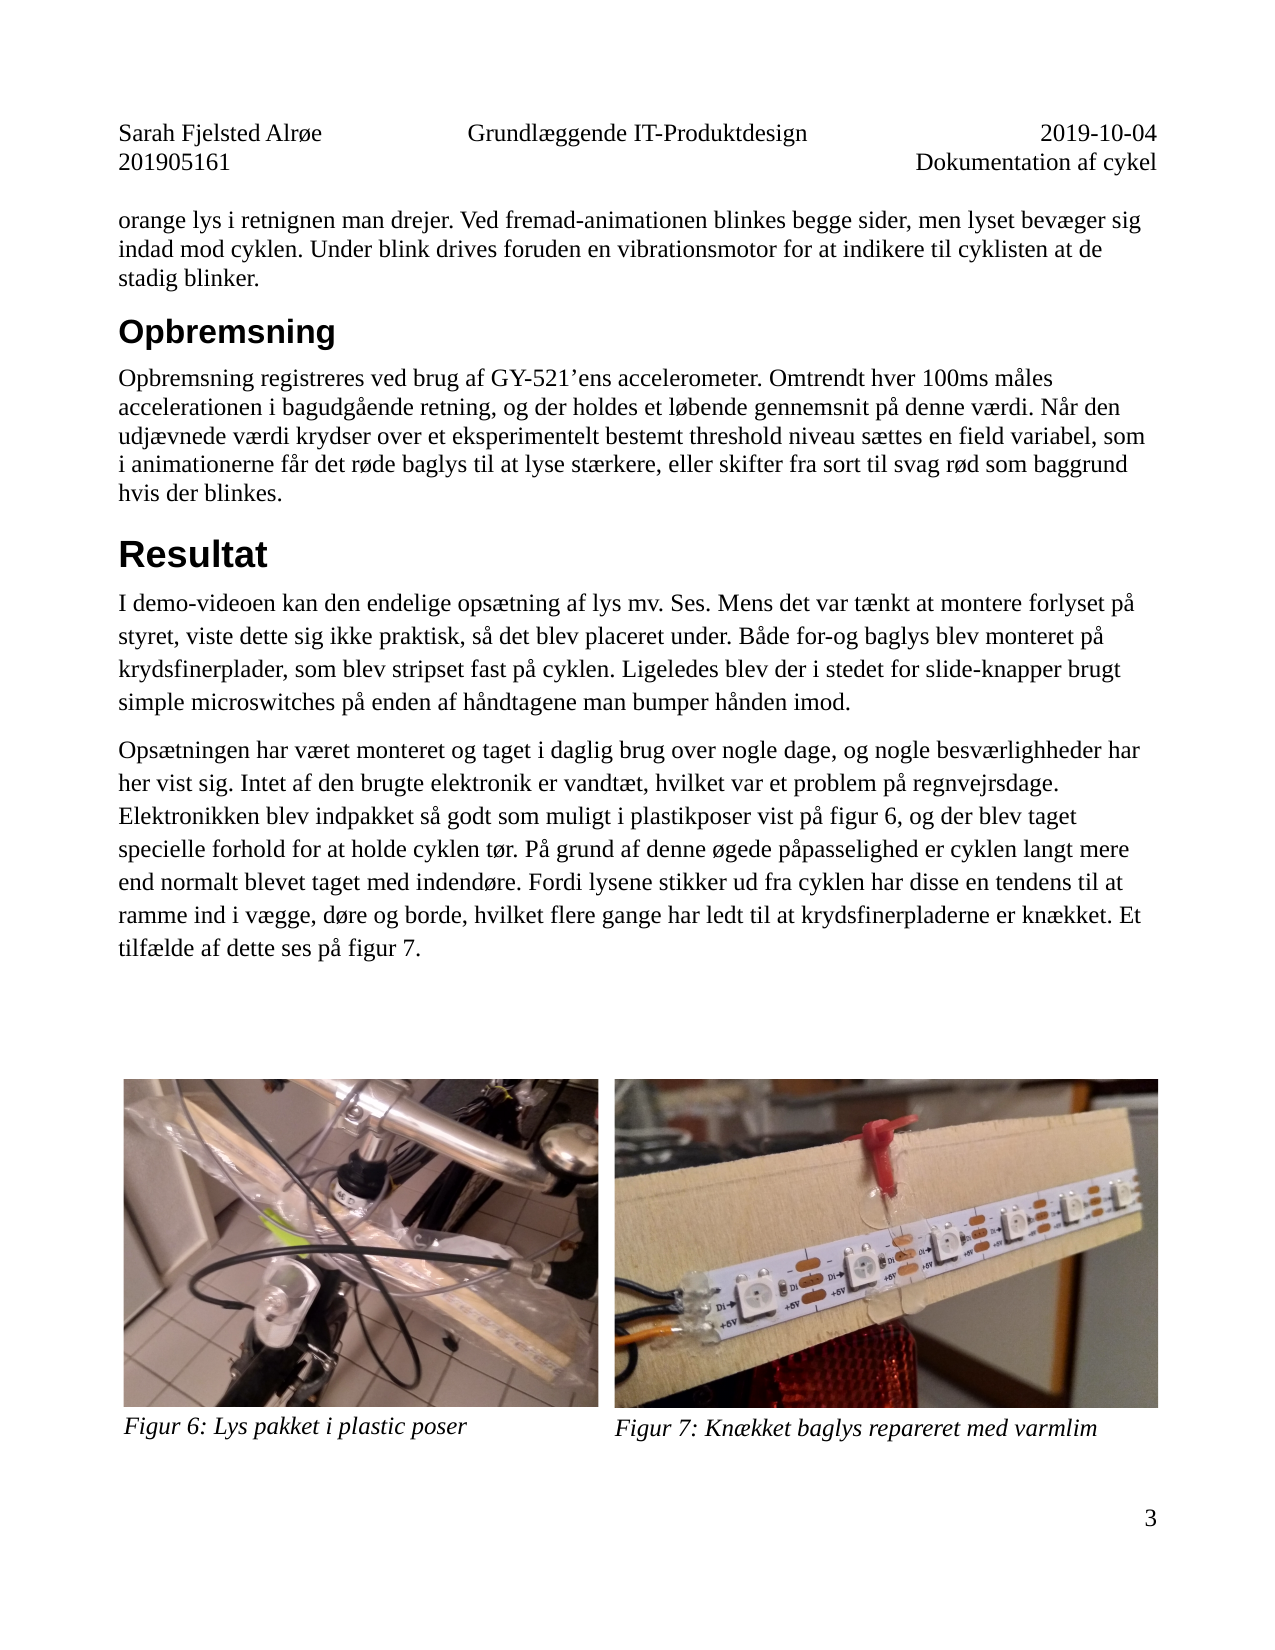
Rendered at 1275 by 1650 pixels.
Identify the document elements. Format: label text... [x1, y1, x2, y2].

picture [384, 1079, 599, 1407]
text Opbremsning registreres ved brug af GY-521’ens accelerometer. Omtrendt hver 100ms måles accelerationen i bagudgående retning, og der holdes et løbende gennemsnit på denne værdi. Når den udjævnede værdi krydser over et eksperimentelt bestemt threshold niveau sættes en field variabel, som i animationerne får det røde baglys til at lyse stærkere, eller skifter fra sort til svag rød som baggrund hvis der blinkes. [118, 363, 1157, 507]
text orange lys i retnignen man drejer. Ved fremad-animationen blinkes begge sider, men lyset bevæger sig indad mod cyklen. Under blink drives foruden en vibrationsmotor for at indikere til cyklisten at de stadig blinker. [118, 205, 1157, 291]
text Figur 6: Lys pakket i plastic poser [123, 1079, 598, 1440]
text Figur 7: Knækket baglys repareret med varmlim [614, 1408, 1158, 1442]
subtitle Resultat [118, 532, 1157, 576]
subtitle Opbremsning [118, 312, 1157, 351]
text [614, 1079, 1158, 1407]
text I demo-videoen kan den endelige opsætning af lys mv. Ses. Mens det var tænkt at montere forlyset på styret, viste dette sig ikke praktisk, så det blev placeret under. Både for-og baglys blev monteret på krydsfinerplader, som blev stripset fast på cyklen. Ligeledes blev der i stedet for slide-knapper brugt simple microswitches på enden af håndtagene man bumper hånden imod. [118, 588, 1157, 716]
text Opsætningen har været monteret og taget i daglig brug over nogle dage, og nogle besværlighheder har her vist sig. Intet af den brugte elektronik er vandtæt, hvilket var et problem på regnvejrsdage. Elektronikken blev indpakket så godt som muligt i plastikposer vist på figur 6, og der blev taget specielle forhold for at holde cyklen tør. På grund af denne øgede påpasselighed er cyklen langt mere end normalt blevet taget med indendøre. Fordi lysene stikker ud fra cyklen har disse en tendens til at ramme ind i vægge, døre og borde, hvilket flere gange har ledt til at krydsfinerpladerne er knækket. Et tilfælde af dette ses på figur 7. [118, 735, 1157, 962]
